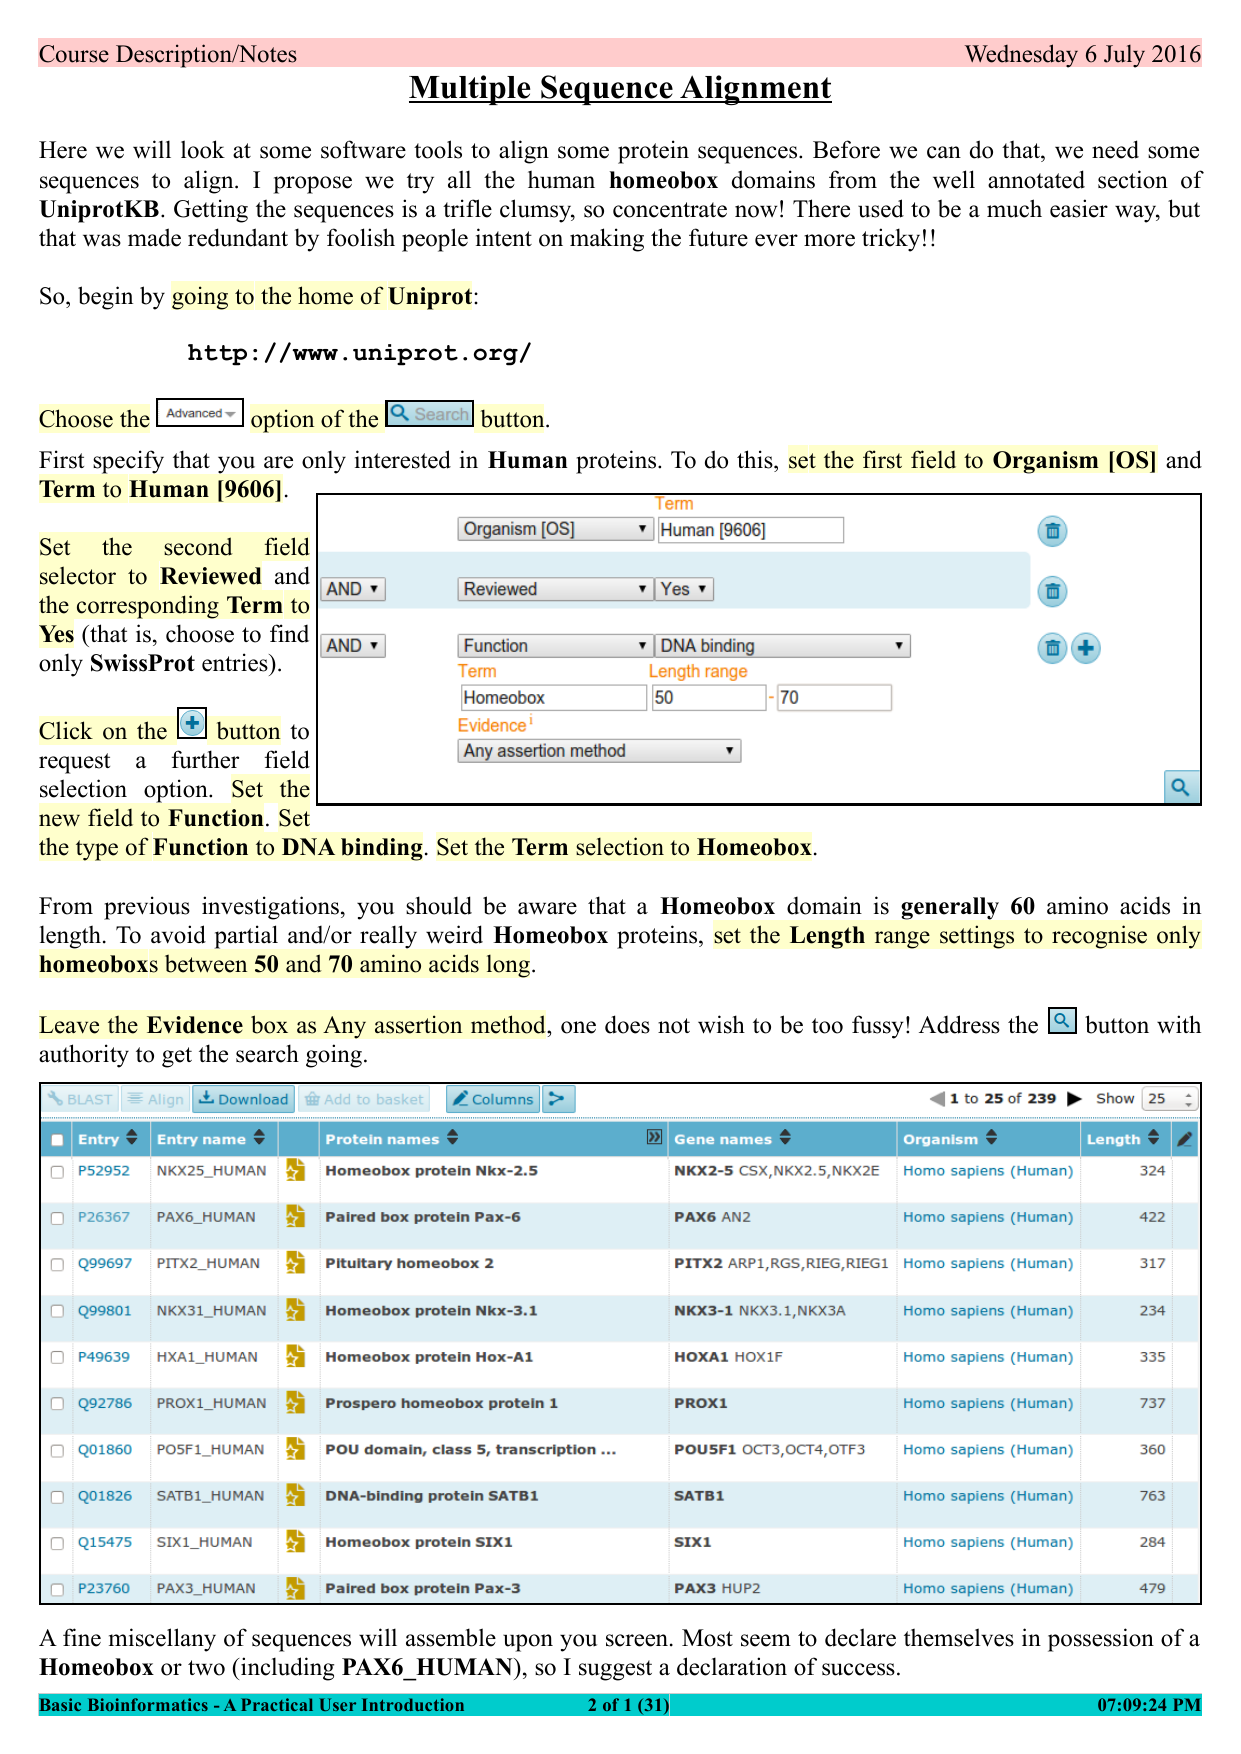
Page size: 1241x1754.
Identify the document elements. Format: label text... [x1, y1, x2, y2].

text Click on the button to request a further field selection option. Set the new field to Function. Set the type of Function to DNA binding. Set the Term selection to Homeobox. [38, 707, 1202, 861]
picture [41, 1084, 1200, 1603]
text Set the second field selector to Reviewed and the corresponding Term to Yes (that is, choose to find only SwissProt entries). [38, 532, 316, 677]
text http://www.uniprot.org/ [188, 340, 1202, 368]
picture [388, 402, 472, 425]
picture [318, 495, 1200, 803]
text Choose theoption of the button. [38, 398, 1202, 433]
text Leave the Evidence box as Any assertion method, one does not wish to be too fussy! Address the button with authority to get the search going. [38, 1007, 1202, 1068]
picture [1050, 1009, 1075, 1032]
text So, begin by going to the home of Uniprot: [38, 281, 1202, 310]
picture [158, 400, 242, 425]
text From previous investigations, you should be aware that a Homeobox domain is generally 60 amino acids in length. To avoid partial and/or really weird Homeobox proteins, set the Length range settings to recognise only homeoboxs between 50 and 70 amino acids long. [38, 891, 1202, 978]
text Here we will look at some software tools to align some protein sequences. Before we can do that, we need some sequences to align. I propose we try all the human homeobox domains from the well annotated section of UniprotKB. Getting the sequences is a trifle clumsy, so concentrate now! There used to be a much easier way, but that was made redundant by foolish people intent on making the future ever more tricky!! [38, 135, 1202, 252]
text A fine miscellany of sequences will assemble upon you screen. Most seem to declare themselves in possession of a Homeobox or two (including PAX6_HUMAN), so I suggest a declaration of success. [38, 1083, 1202, 1681]
picture [179, 709, 205, 737]
text First specify that you are only interested in Human proteins. To do this, set the first field to Organism [OS] and Term to Human [9606]. [38, 444, 1202, 503]
text Multiple Sequence Alignment [38, 67, 1202, 106]
